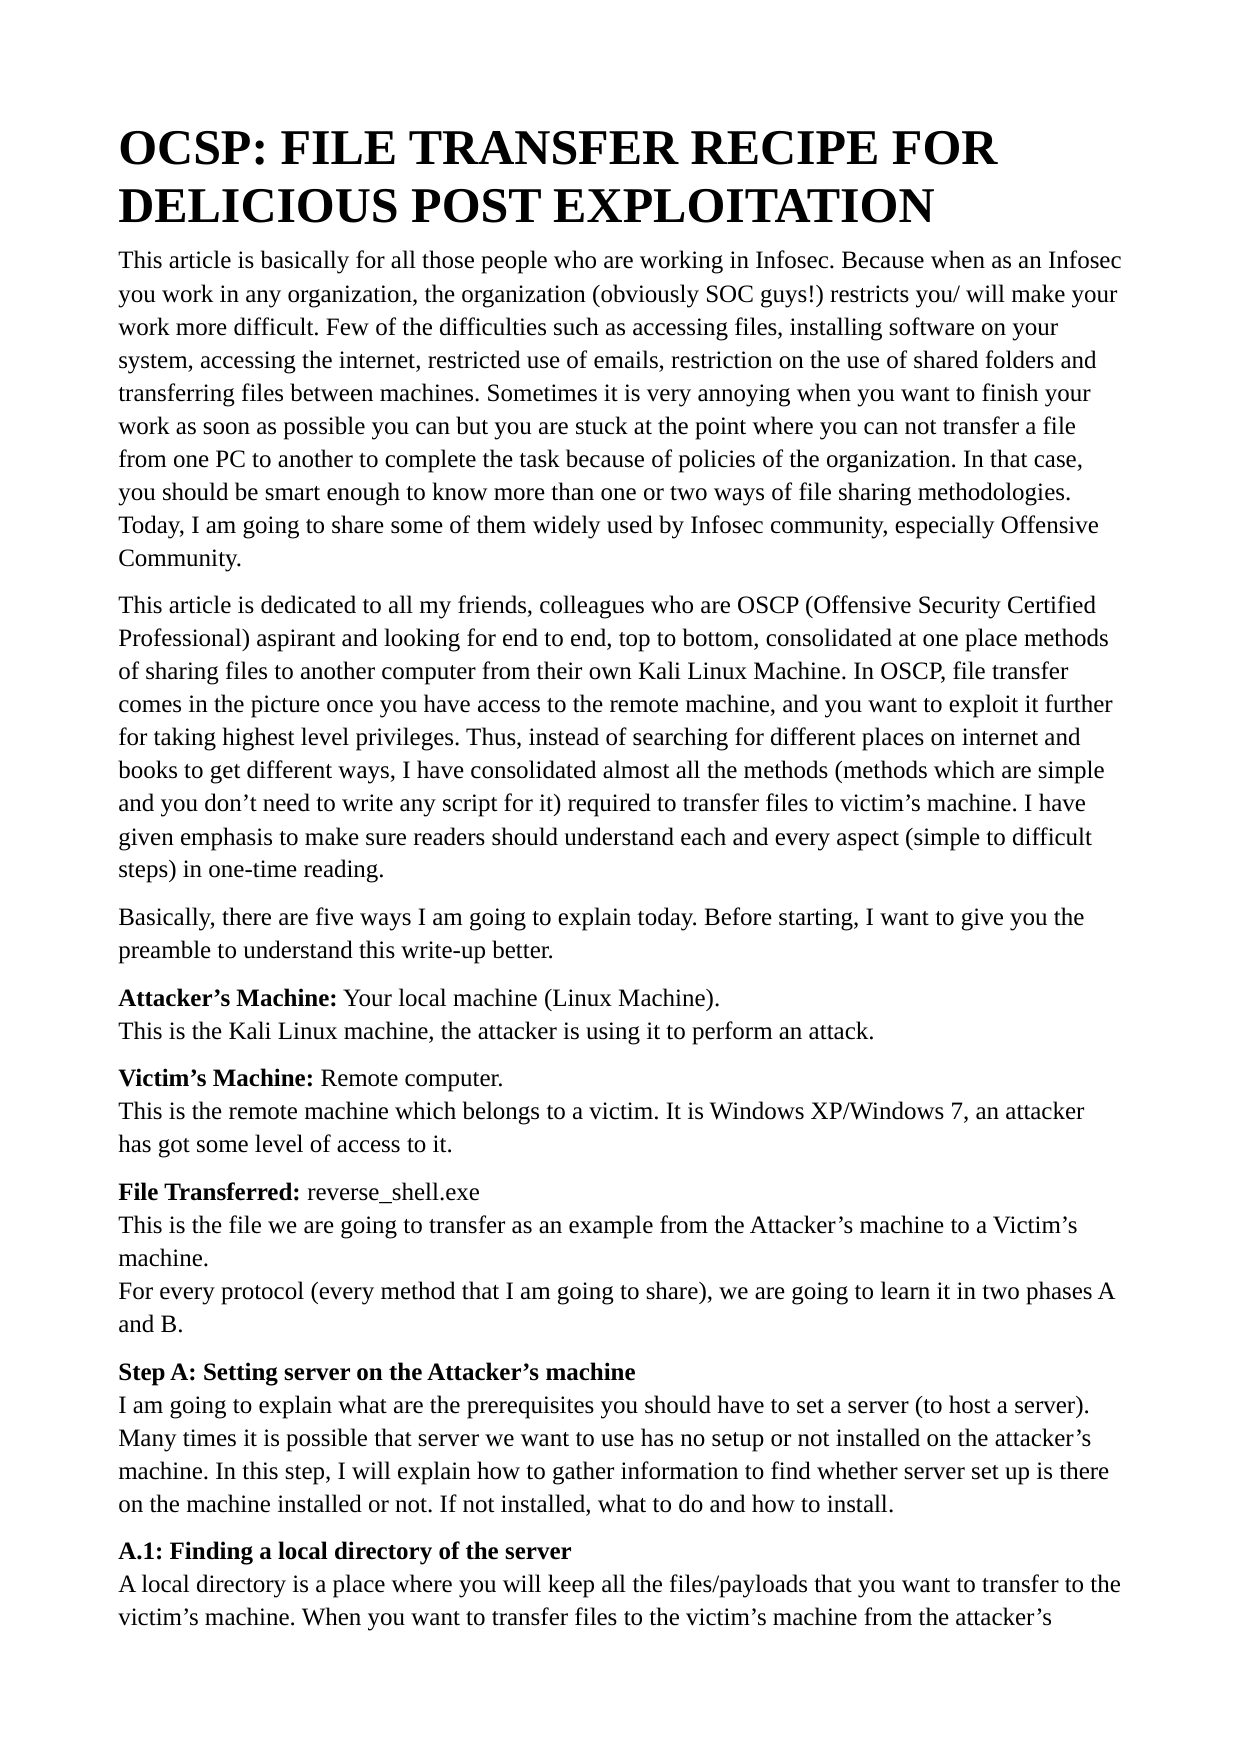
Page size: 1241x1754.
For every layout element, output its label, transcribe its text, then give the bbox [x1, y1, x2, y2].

text A.1: Finding a local directory of the server A local directory is a place where you will keep all the files/payloads that you want to transfer to the victim’s machine. When you want to transfer files to the victim’s machine from the attacker’s [118, 1536, 1122, 1631]
text This article is dedicated to all my friends, colleagues who are OSCP (Offensive Security Certified Professional) aspirant and looking for end to end, top to bottom, consolidated at one place methods of sharing files to another computer from their own Kali Linux Machine. In OSCP, file transfer comes in the picture once you have access to the remote machine, and you want to exploit it further for taking highest level privileges. Thus, instead of searching for different places on internet and books to get different ways, I have consolidated almost all the methods (methods which are simple and you don’t need to write any script for it) required to transfer files to victim’s machine. I have given emphasis to make sure readers should understand each and every aspect (simple to difficult steps) in one-time reading. [118, 590, 1122, 883]
text Victim’s Machine: Remote computer. This is the remote machine which belongs to a victim. It is Windows XP/Windows 7, an attacker has got some level of access to it. [118, 1063, 1122, 1158]
text File Transferred: reverse_shell.exe This is the file we are going to transfer as an example from the Attacker’s machine to a Victim’s machine. For every protocol (every method that I am going to share), we are going to learn it in two phases A and B. [118, 1177, 1122, 1338]
text Basically, there are five ways I am going to explain today. Before starting, I want to give you the preamble to understand this write-up better. [118, 902, 1122, 964]
text Attacker’s Machine: Your local machine (Linux Machine). This is the Kali Linux machine, the attacker is using it to perform an attack. [118, 983, 1122, 1044]
text Step A: Setting server on the Attacker’s machine I am going to explain what are the prerequisites you should have to set a server (to host a server). Many times it is possible that server we want to use has no setup or not installed on the attacker’s machine. In this step, I will explain how to gather information to find whether server set up is there on the machine installed or not. If not installed, what to do and how to install. [118, 1357, 1122, 1518]
text This article is basically for all those people who are working in Infosec. Because when as an Infosec you work in any organization, the organization (obviously SOC guys!) restricts you/ will make your work more difficult. Few of the difficulties such as accessing files, installing software on your system, accessing the internet, restricted use of emails, restriction on the use of shared folders and transferring files between machines. Sometimes it is very annoying when you want to finish your work as soon as possible you can but you are stuck at the point where you can not transfer a file from one PC to another to complete the task because of policies of the organization. In that case, you should be smart enough to know more than one or two ways of file sharing methodologies. Today, I am going to share some of them widely used by Infosec community, especially Offensive Community. [118, 246, 1122, 572]
subtitle OCSP: FILE TRANSFER RECIPE FOR DELICIOUS POST EXPLOITATION [118, 118, 1122, 233]
